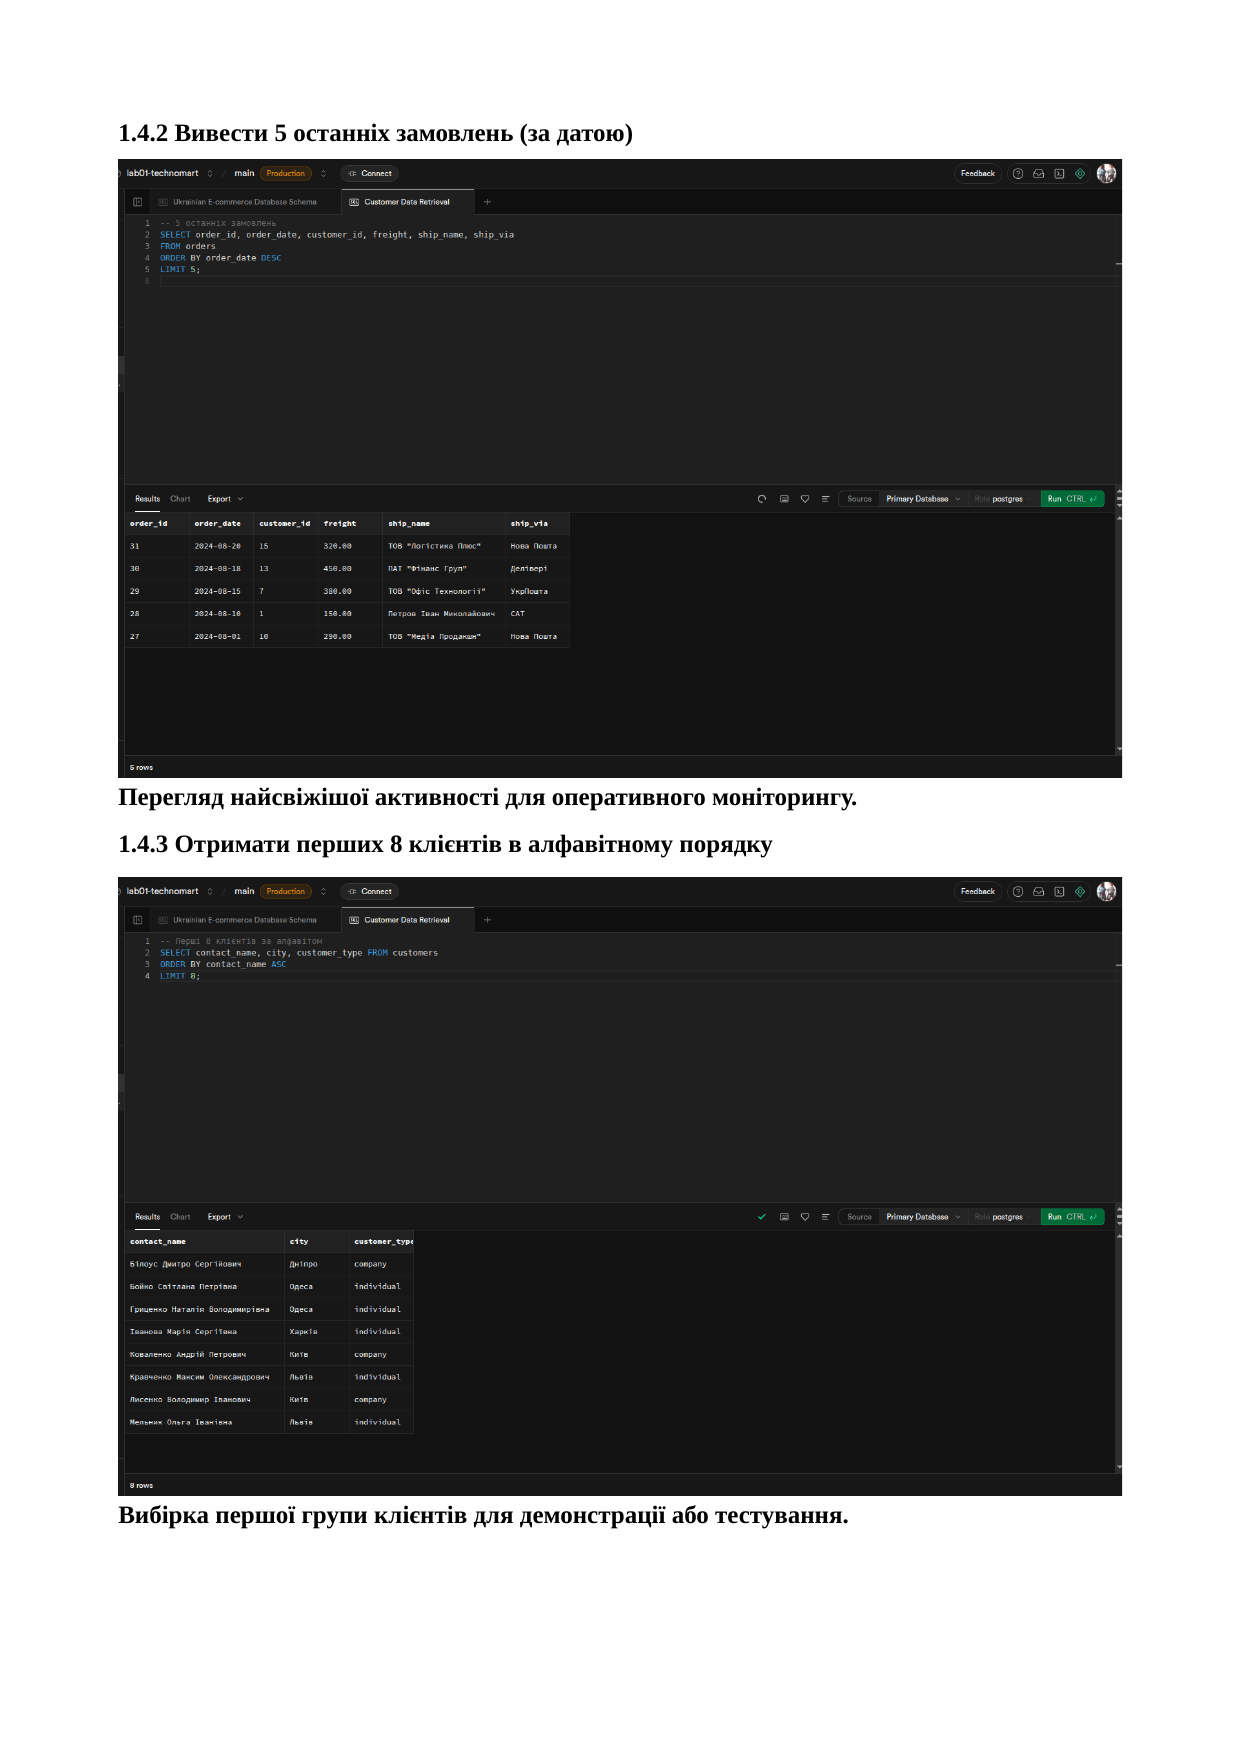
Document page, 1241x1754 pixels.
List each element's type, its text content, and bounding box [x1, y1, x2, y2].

text Вибірка першої групи клієнтів для демонстрації або тестування. [118, 1496, 1122, 1528]
picture [118, 159, 1123, 778]
text 1.4.3 Отримати перших 8 клієнтів в алфавітному порядку [118, 829, 1122, 858]
picture [118, 877, 1123, 1496]
subtitle 1.4.2 Вивести 5 останніх замовлень (за датою) [118, 118, 1122, 147]
text Перегляд найсвіжішої активності для оперативного моніторингу. [118, 778, 1122, 811]
